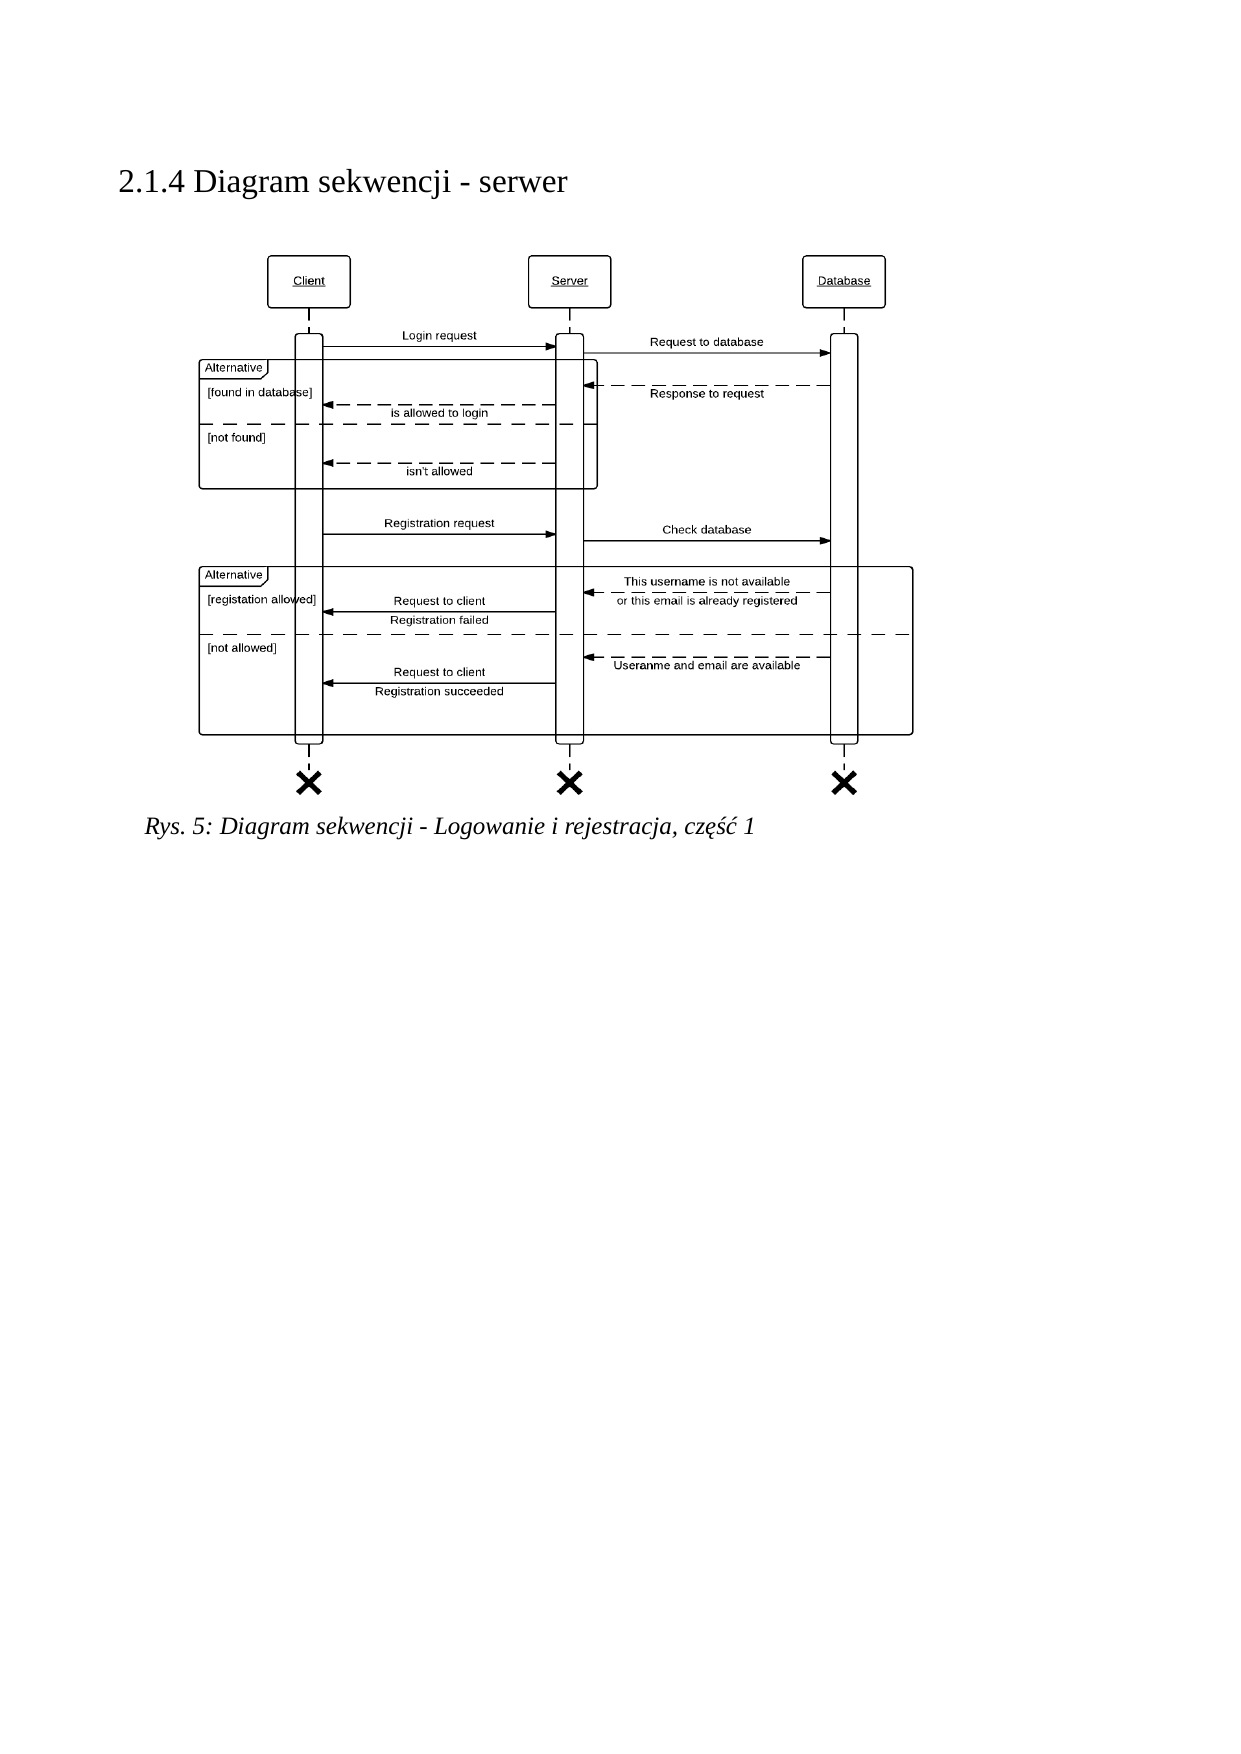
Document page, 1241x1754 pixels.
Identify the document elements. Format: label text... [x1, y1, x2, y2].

text Rys. 5: Diagram sekwencji - Logowanie i rejestracja, część 1 [144, 231, 1096, 839]
picture [144, 231, 1077, 811]
text 2.1.4 Diagram sekwencji - serwer [118, 161, 1122, 199]
